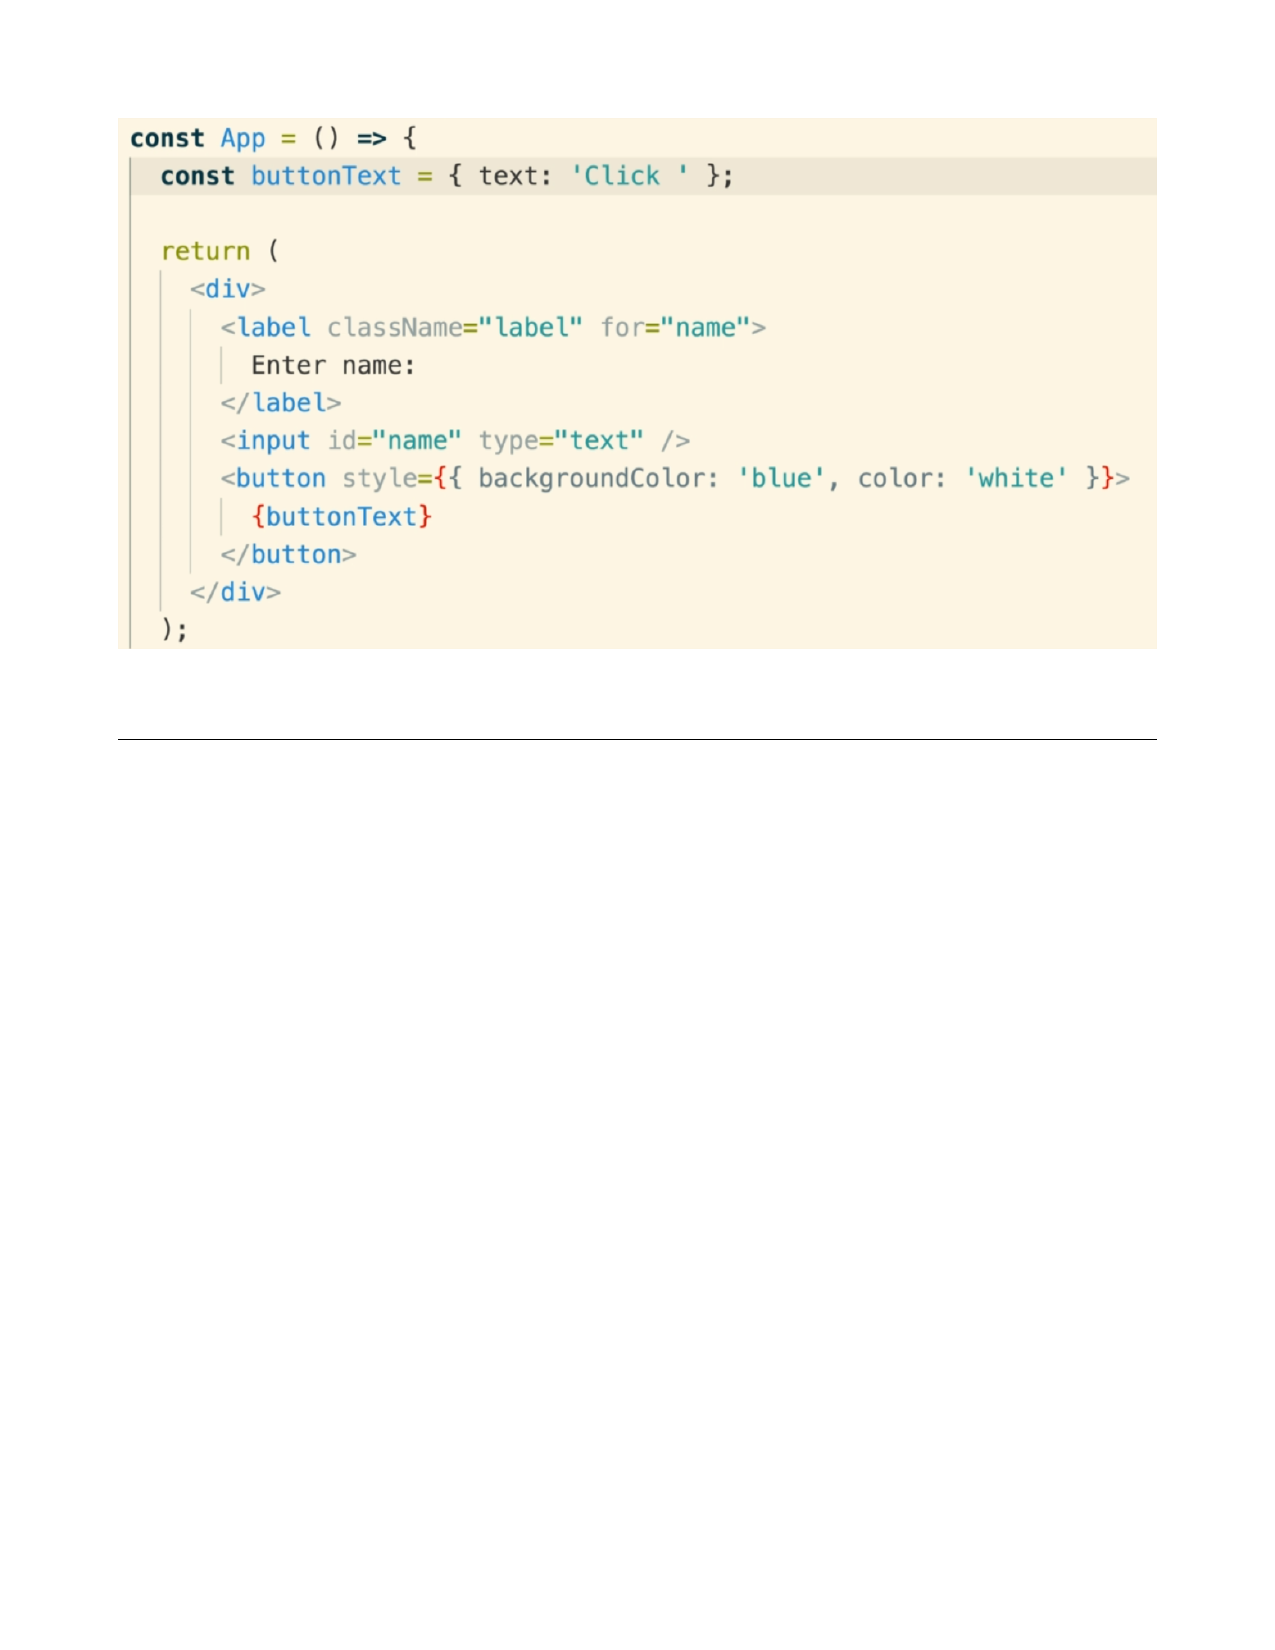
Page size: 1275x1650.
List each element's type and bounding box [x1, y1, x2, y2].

picture [118, 118, 1157, 649]
